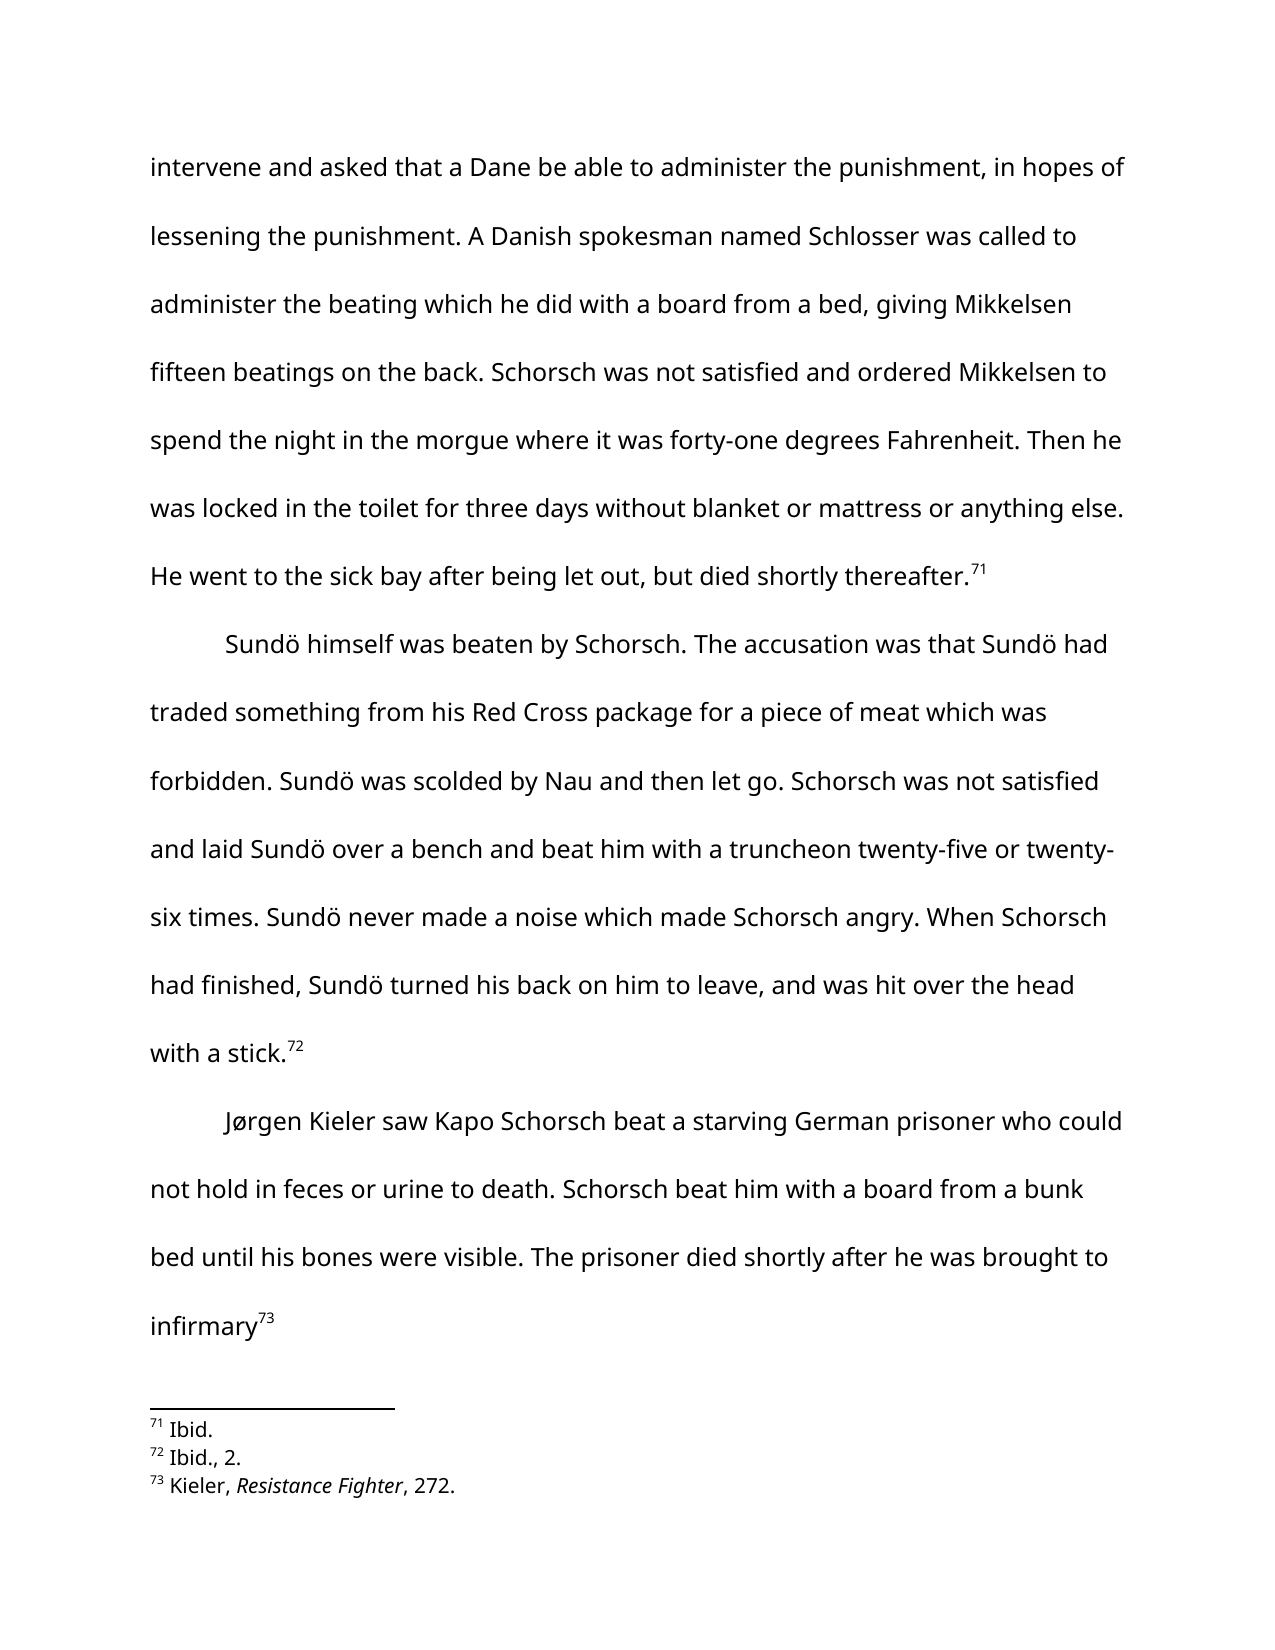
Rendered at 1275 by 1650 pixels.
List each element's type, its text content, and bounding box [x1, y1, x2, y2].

text Ibid. [150, 1415, 1125, 1443]
text Ibid., 2. [150, 1443, 1125, 1472]
text intervene and asked that a Dane be able to administer the punishment, in hopes of lessening the punishment. A Danish spokesman named Schlosser was called to administer the beating which he did with a board from a bed, giving Mikkelsen fifteen beatings on the back. Schorsch was not satisfied and ordered Mikkelsen to spend the night in the morgue where it was forty-one degrees Fahrenheit. Then he was locked in the toilet for three days without blanket or mattress or anything else. He went to the sick bay after being let out, but died shortly thereafter. [150, 150, 1125, 593]
text Sundö himself was beaten by Schorsch. The accusation was that Sundö had traded something from his Red Cross package for a piece of meat which was forbidden. Sundö was scolded by Nau and then let go. Schorsch was not satisfied and laid Sundö over a bench and beat him with a truncheon twenty-five or twenty-six times. Sundö never made a noise which made Schorsch angry. When Schorsch had finished, Sundö turned his back on him to leave, and was hit over the head with a stick. [150, 627, 1125, 1070]
text Kieler, Resistance Fighter, 272. [150, 1472, 1125, 1500]
text Jørgen Kieler saw Kapo Schorsch beat a starving German prisoner who could not hold in feces or urine to death. Schorsch beat him with a board from a bunk bed until his bones were visible. The prisoner died shortly after he was brought to infirmary [150, 1104, 1125, 1342]
